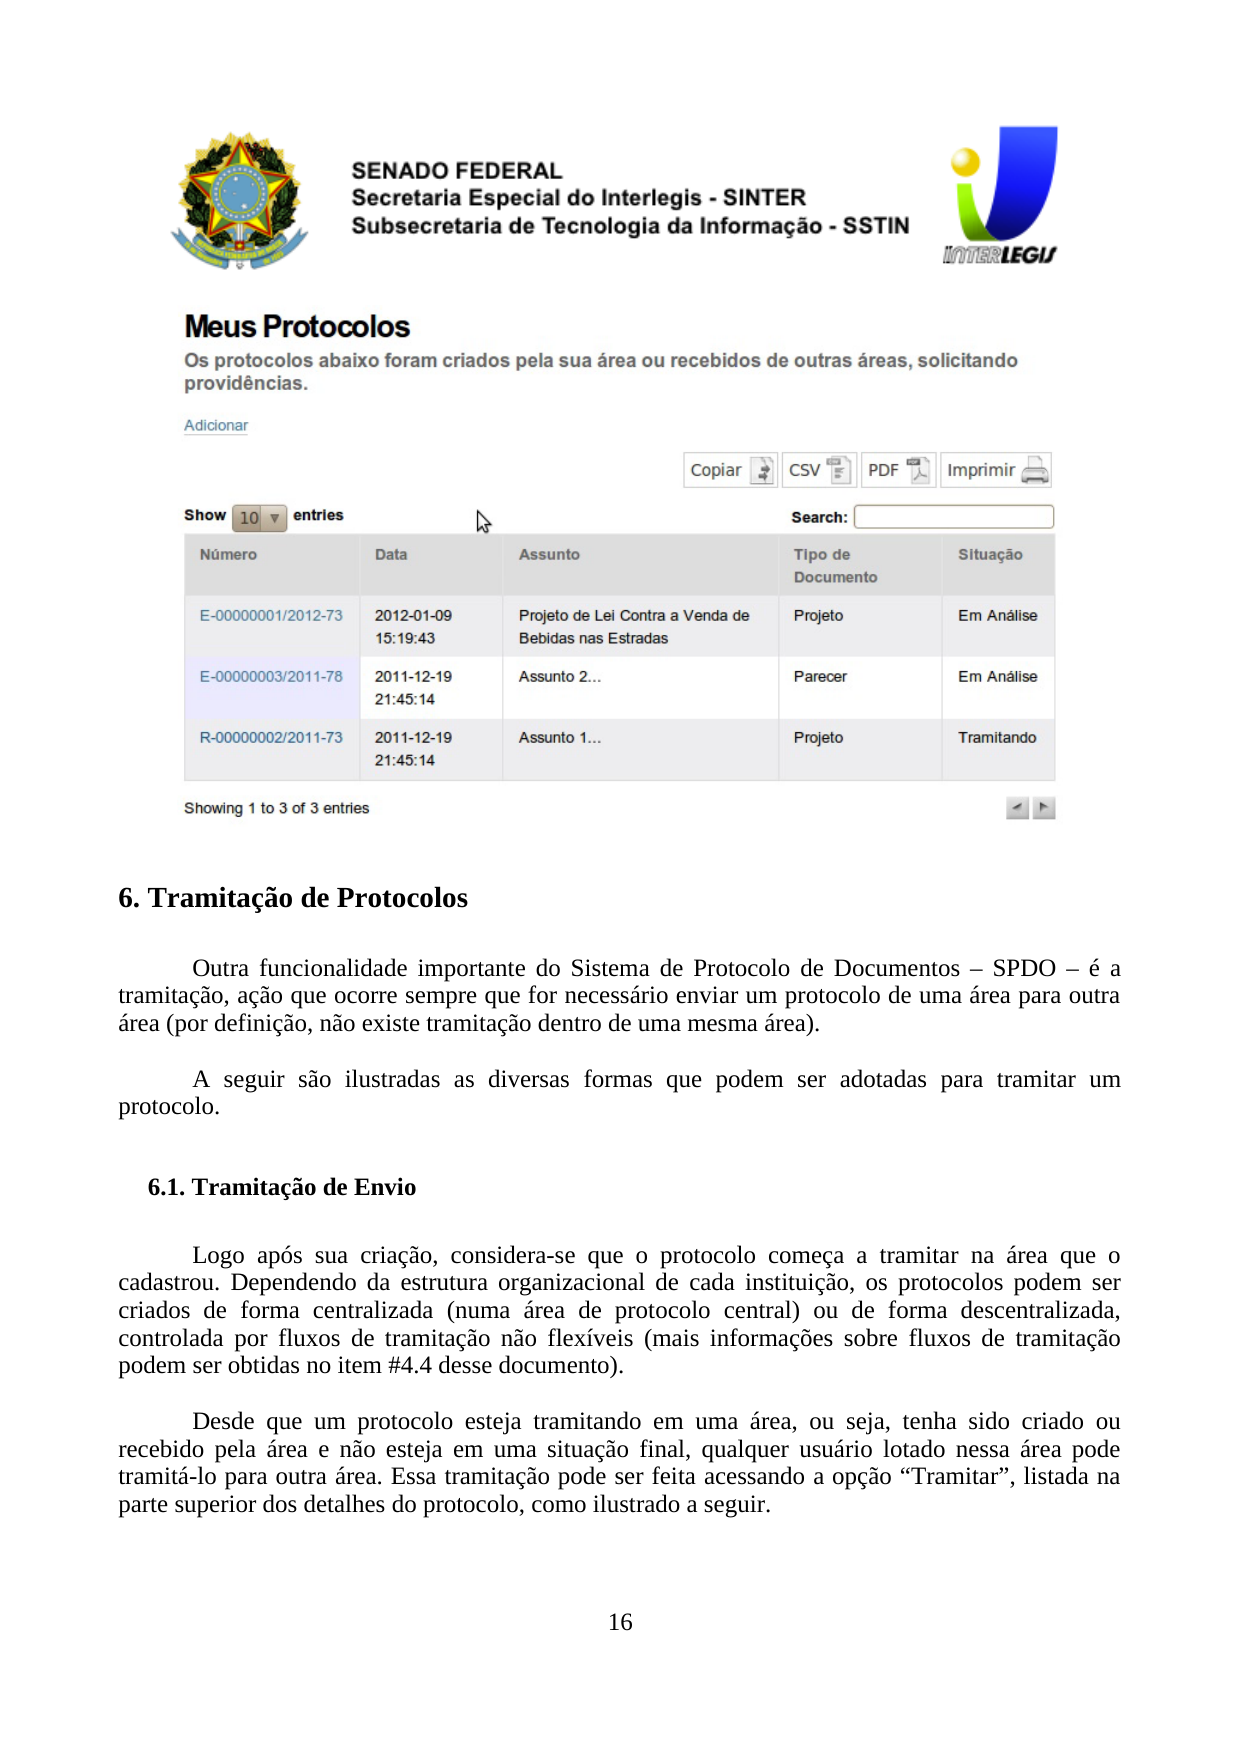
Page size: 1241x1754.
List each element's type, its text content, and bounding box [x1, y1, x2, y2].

subtitle 6. Tramitação de Protocolos [118, 881, 1122, 914]
subtitle 6.1. Tramitação de Envio [148, 1173, 1122, 1201]
text A seguir são ilustradas as diversas formas que podem ser adotadas para tramitar um protocolo. [118, 1065, 1122, 1120]
text Logo após sua criação, considera-se que o protocolo começa a tramitar na área que o cadastrou. Dependendo da estrutura organizacional de cada instituição, os protocolos podem ser criados de forma centralizada (numa área de protocolo central) ou de forma descentralizada, controlada por fluxos de tramitação não flexíveis (mais informações sobre fluxos de tramitação podem ser obtidas no item #4.4 desse documento). [118, 1241, 1122, 1379]
picture [163, 118, 1078, 276]
text Desde que um protocolo esteja tramitando em uma área, ou seja, tenha sido criado ou recebido pela área e não esteja em uma situação final, qualquer usuário lotado nessa área pode tramitá-lo para outra área. Essa tramitação pode ser feita acessando a opção “Tramitar”, listada na parte superior dos detalhes do protocolo, como ilustrado a seguir. [118, 1407, 1122, 1518]
picture [177, 305, 1063, 829]
text Outra funcionalidade importante do Sistema de Protocolo de Documentos – SPDO – é a tramitação, ação que ocorre sempre que for necessário enviar um protocolo de uma área para outra área (por definição, não existe tramitação dentro de uma mesma área). [118, 954, 1122, 1037]
